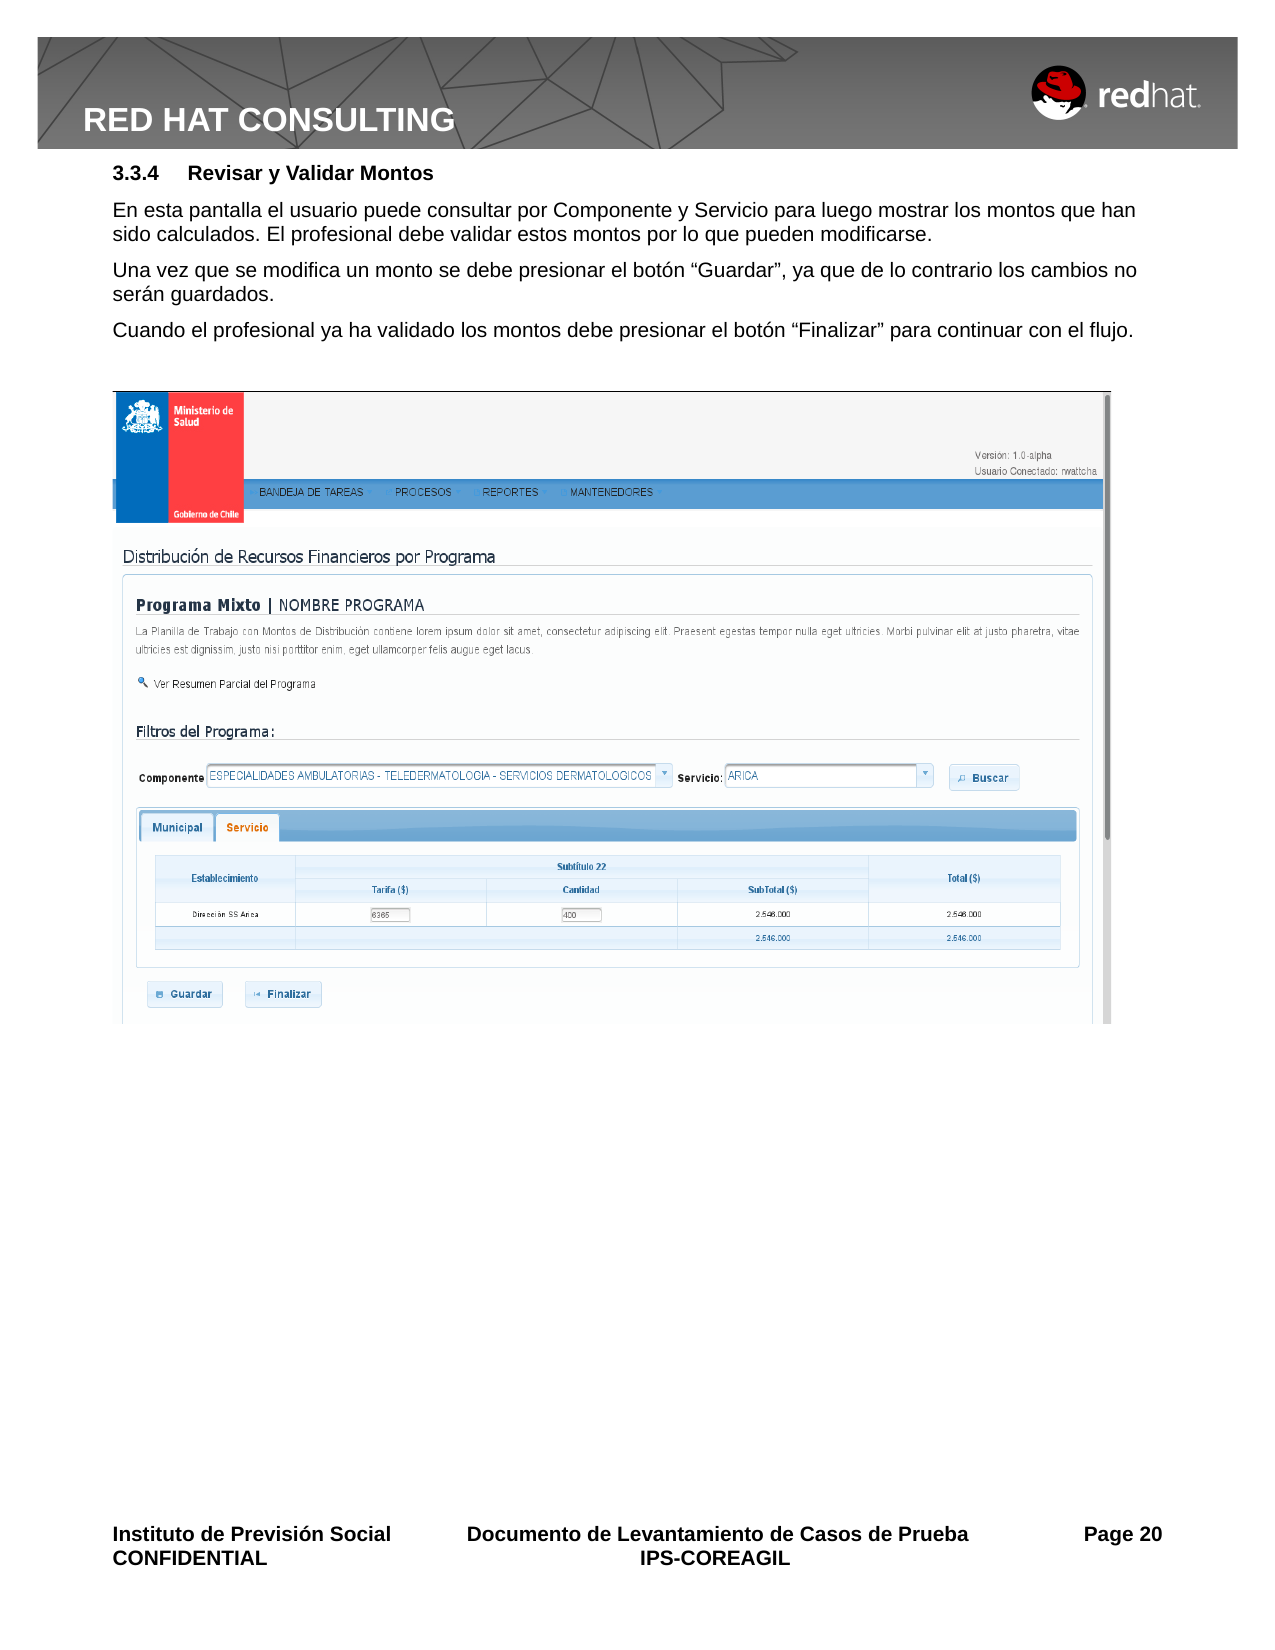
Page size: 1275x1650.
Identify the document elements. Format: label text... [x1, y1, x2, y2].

subtitle Revisar y Validar Montos [112, 161, 1162, 185]
text En esta pantalla el usuario puede consultar por Componente y Servicio para luego mostrar los montos que han sido calculados. El profesional debe validar estos montos por lo que pueden modificarse. [112, 197, 1162, 245]
picture [112, 391, 1112, 1024]
text Una vez que se modifica un monto se debe presionar el botón “Guardar”, ya que de lo contrario los cambios no serán guardados. [112, 258, 1162, 306]
text Cuando el profesional ya ha validado los montos debe presionar el botón “Finalizar” para continuar con el flujo. [112, 318, 1162, 342]
picture [37, 37, 1238, 149]
